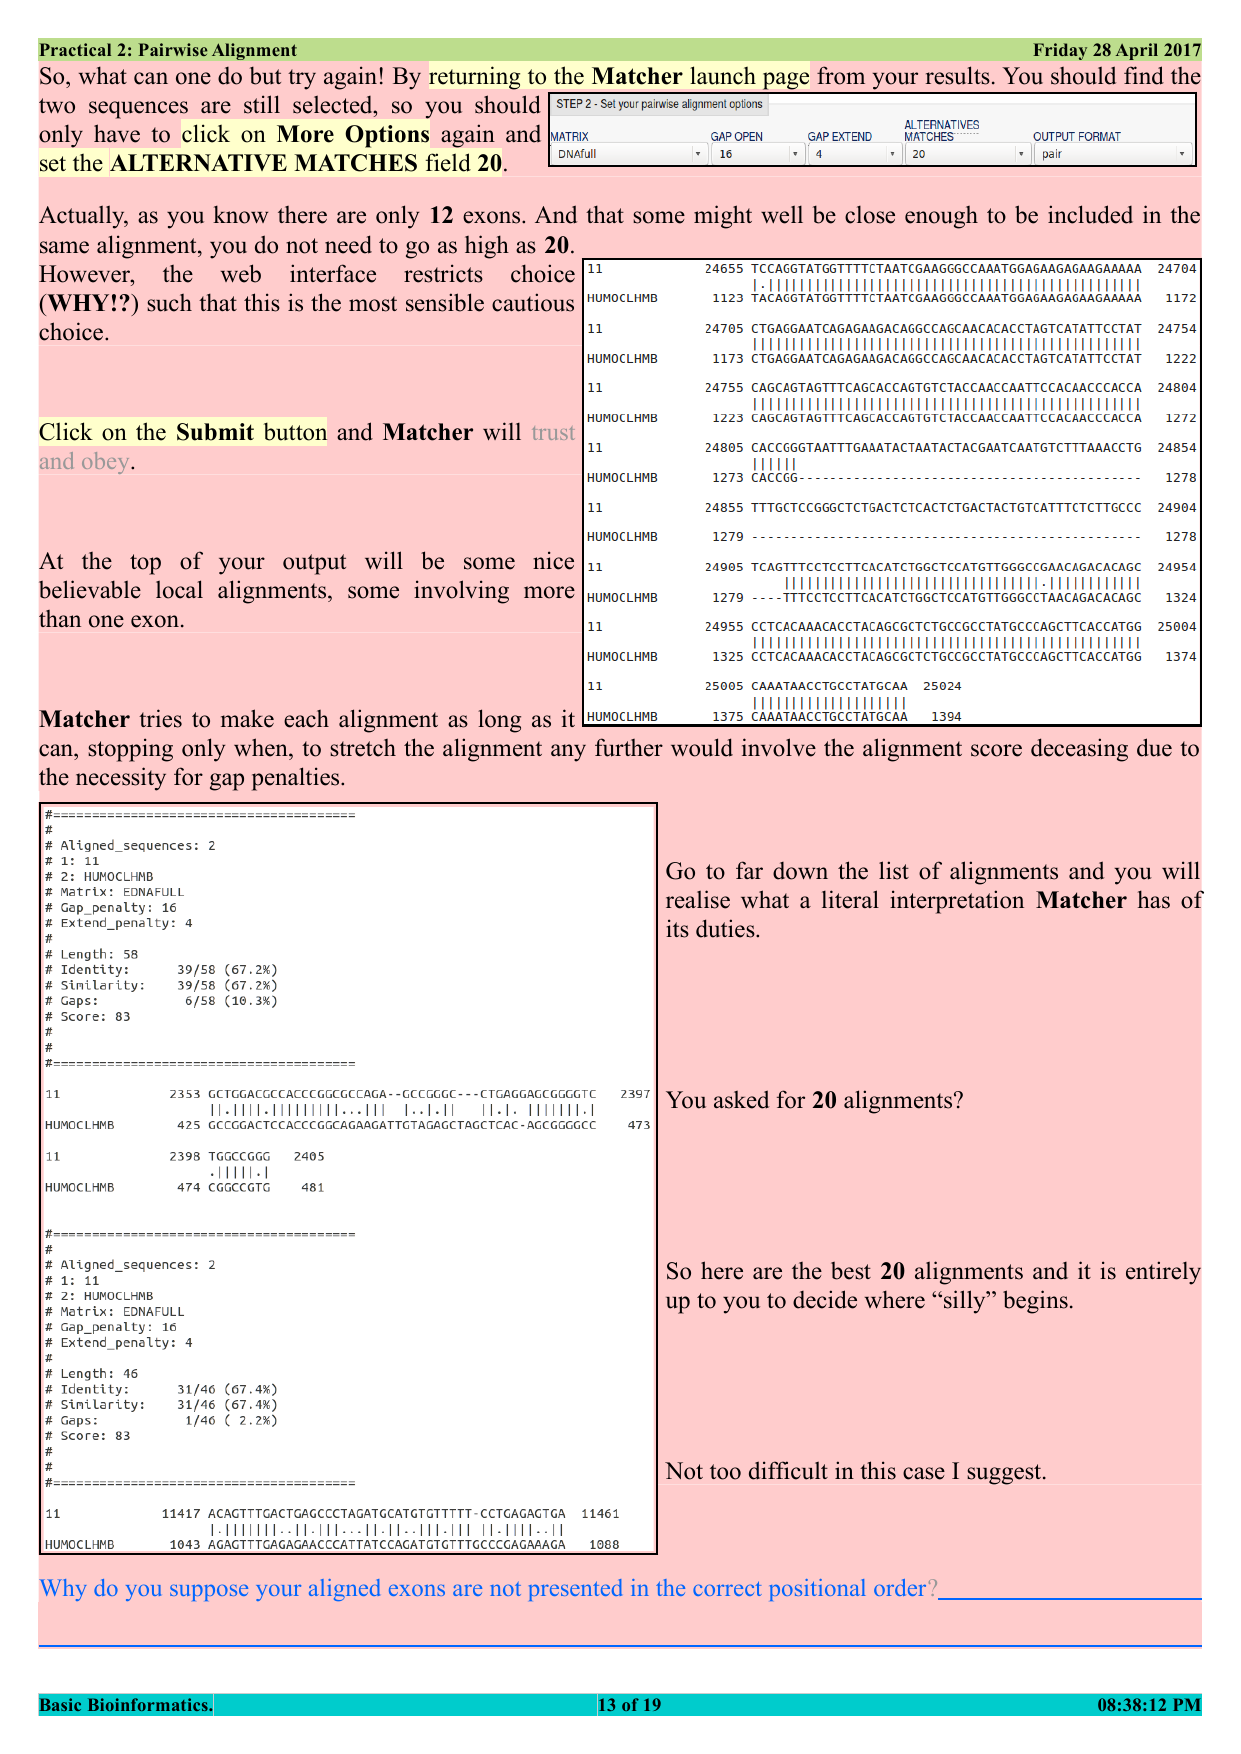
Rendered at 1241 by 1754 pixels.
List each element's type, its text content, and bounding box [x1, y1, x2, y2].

text Actually, as you know there are only 12 exons. And that some might well be close enough to be included in the same alignment, you do not need to go as high as 20. However, the web interface restricts choice (WHY!?) such that this is the most sensible cautious choice. [38, 200, 1202, 346]
text [41, 804, 656, 1553]
picture [550, 94, 1195, 165]
text Not too difficult in this case I suggest. [658, 1456, 1202, 1485]
text Click on the Submit button and Matcher will trust and obey. [38, 417, 582, 475]
text So here are the best 20 alignments and it is entirely up to you to decide where “silly” begins. [658, 1256, 1202, 1314]
text Go to far down the list of alignments and you will realise what a literal interpretation Matcher has of its duties. [658, 856, 1202, 943]
text At the top of your output will be some nice believable local alignments, some involving more than one exon. [38, 546, 582, 633]
text So, what can one do but try again! By returning to the Matcher launch page from your results. You should find the two sequences are still selected, so you should only have to click on More Options again and set the ALTERNATIVE MATCHES field 20. [38, 61, 1202, 177]
picture [43, 807, 654, 1551]
text You asked for 20 alignments? [658, 1085, 1202, 1114]
text Why do you suppose your aligned exons are not presented in the correct positional order? [38, 1573, 1202, 1602]
text Matcher tries to make each alignment as long as it can, stopping only when, to stretch the alignment any further would involve the alignment score deceasing due to the necessity for gap penalties. [38, 704, 1202, 791]
picture [584, 260, 1200, 724]
